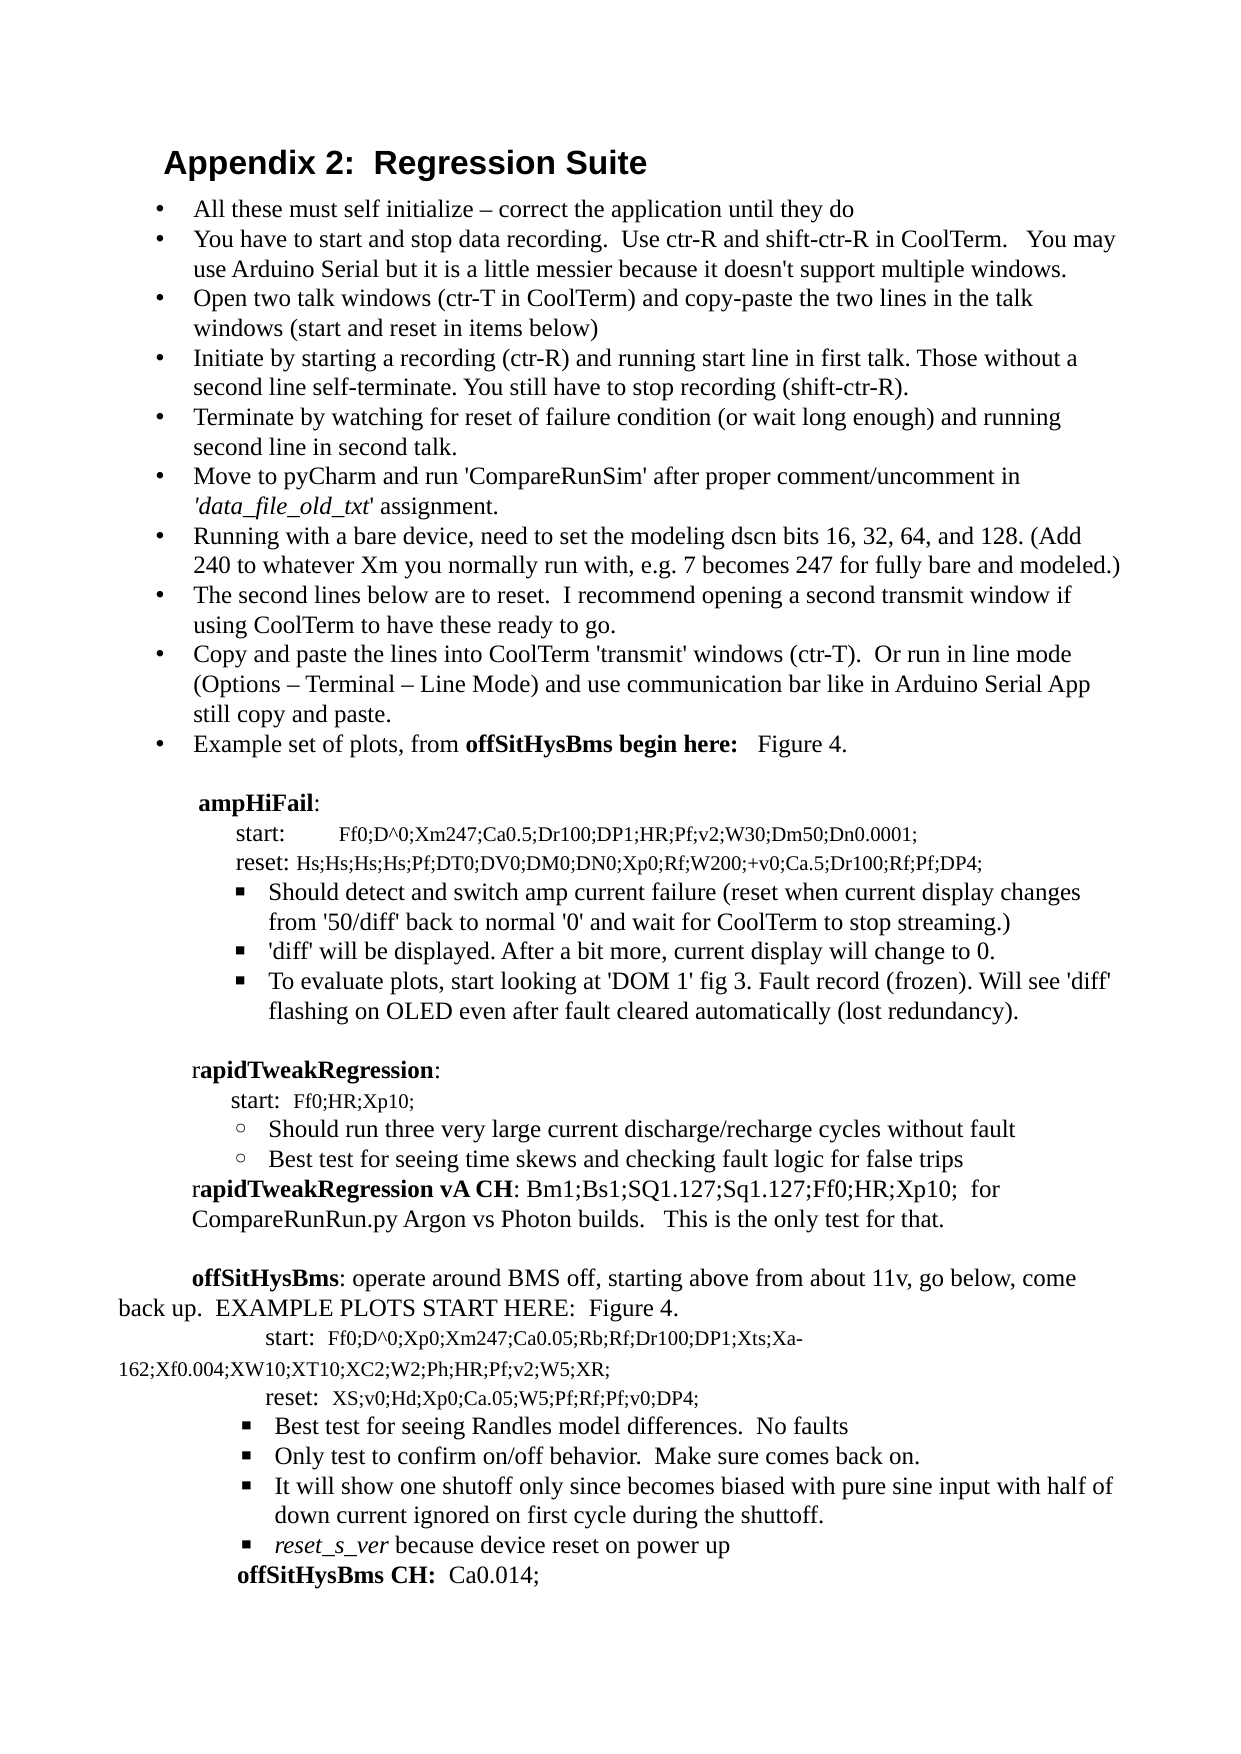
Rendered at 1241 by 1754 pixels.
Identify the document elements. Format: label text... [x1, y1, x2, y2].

text start: Ff0;D^0;Xp0;Xm247;Ca0.05;Rb;Rf;Dr100;DP1;Xts;Xa-162;Xf0.004;XW10;XT10;XC2;W2;Ph;HR;Pf;v2;W5;XR; [118, 1321, 1122, 1381]
list Should detect and switch amp current failure (reset when current display changes from '50/diff' back to normal '0' and wait for CoolTerm to stop streaming.) [231, 876, 1122, 936]
list reset_s_ver because device reset on power up [237, 1529, 1122, 1559]
text reset: XS;v0;Hd;Xp0;Ca.05;W5;Pf;Rf;Pf;v0;DP4; [118, 1381, 1122, 1411]
list You have to start and stop data recording. Use ctr-R and shift-ctr-R in CoolTerm. You may use Arduino Serial but it is a little messier because it doesn't support multiple windows. [156, 223, 1122, 282]
list Copy and paste the lines into CoolTerm 'transmit' windows (ctr-T). Or run in line mode (Options – Terminal – Line Mode) and use communication bar like in Arduino Serial App still copy and paste. [156, 639, 1122, 728]
list Should run three very large current discharge/recharge cycles without fault [231, 1114, 1122, 1143]
list Only test to confirm on/off behavior. Make sure comes back on. [237, 1440, 1122, 1470]
text rapidTweakRegression: [192, 1054, 1122, 1084]
list start: Ff0;HR;Xp10; [193, 1084, 1122, 1114]
list The second lines below are to reset. I recommend opening a second transmit window if using CoolTerm to have these ready to go. [156, 579, 1122, 639]
list offSitHysBms CH: Ca0.014; [199, 1559, 1122, 1589]
text rapidTweakRegression vA CH: Bm1;Bs1;SQ1.127;Sq1.127;Ff0;HR;Xp10; for CompareRunRun.py Argon vs Photon builds. This is the only test for that. [192, 1173, 1122, 1232]
list To evaluate plots, start looking at 'DOM 1' fig 3. Fault record (frozen). Will see 'diff' flashing on OLED even after fault cleared automatically (lost redundancy). [231, 965, 1122, 1024]
text offSitHysBms: operate around BMS off, starting above from about 11v, go below, come back up. EXAMPLE PLOTS START HERE: Figure 4. [118, 1262, 1122, 1321]
list All these must self initialize – correct the application until they do [156, 194, 1122, 223]
list Initiate by starting a recording (ctr-R) and running start line in first talk. Those without a second line self-terminate. You still have to stop recording (shift-ctr-R). [156, 342, 1122, 401]
list start: Ff0;D^0;Xm247;Ca0.5;Dr100;DP1;HR;Pf;v2;W30;Dm50;Dn0.0001; [198, 817, 1122, 846]
list 'diff' will be displayed. After a bit more, current display will change to 0. [231, 936, 1122, 965]
list Terminate by watching for reset of failure condition (or wait long enough) and running second line in second talk. [156, 401, 1122, 461]
list Running with a bare device, need to set the modeling dscn bits 16, 32, 64, and 128. (Add 240 to whatever Xm you normally run with, e.g. 7 becomes 247 for fully bare and modeled.) [156, 520, 1122, 579]
list Best test for seeing time skews and checking fault logic for false trips [231, 1143, 1122, 1173]
list ampHiFail: [161, 787, 1122, 817]
list reset: Hs;Hs;Hs;Hs;Pf;DT0;DV0;DM0;DN0;Xp0;Rf;W200;+v0;Ca.5;Dr100;Rf;Pf;DP4; [198, 846, 1122, 876]
list Open two talk windows (ctr-T in CoolTerm) and copy-paste the two lines in the talk windows (start and reset in items below) [156, 282, 1122, 342]
subtitle Appendix 2: Regression Suite [118, 143, 1122, 182]
list Example set of plots, from offSitHysBms begin here: Figure 4. [156, 728, 1122, 757]
list Best test for seeing Randles model differences. No faults [237, 1411, 1122, 1440]
list Move to pyCharm and run 'CompareRunSim' after proper comment/uncomment in 'data_file_old_txt' assignment. [156, 461, 1122, 520]
list It will show one shutoff only since becomes biased with pure sine input with half of down current ignored on first cycle during the shuttoff. [237, 1470, 1122, 1529]
